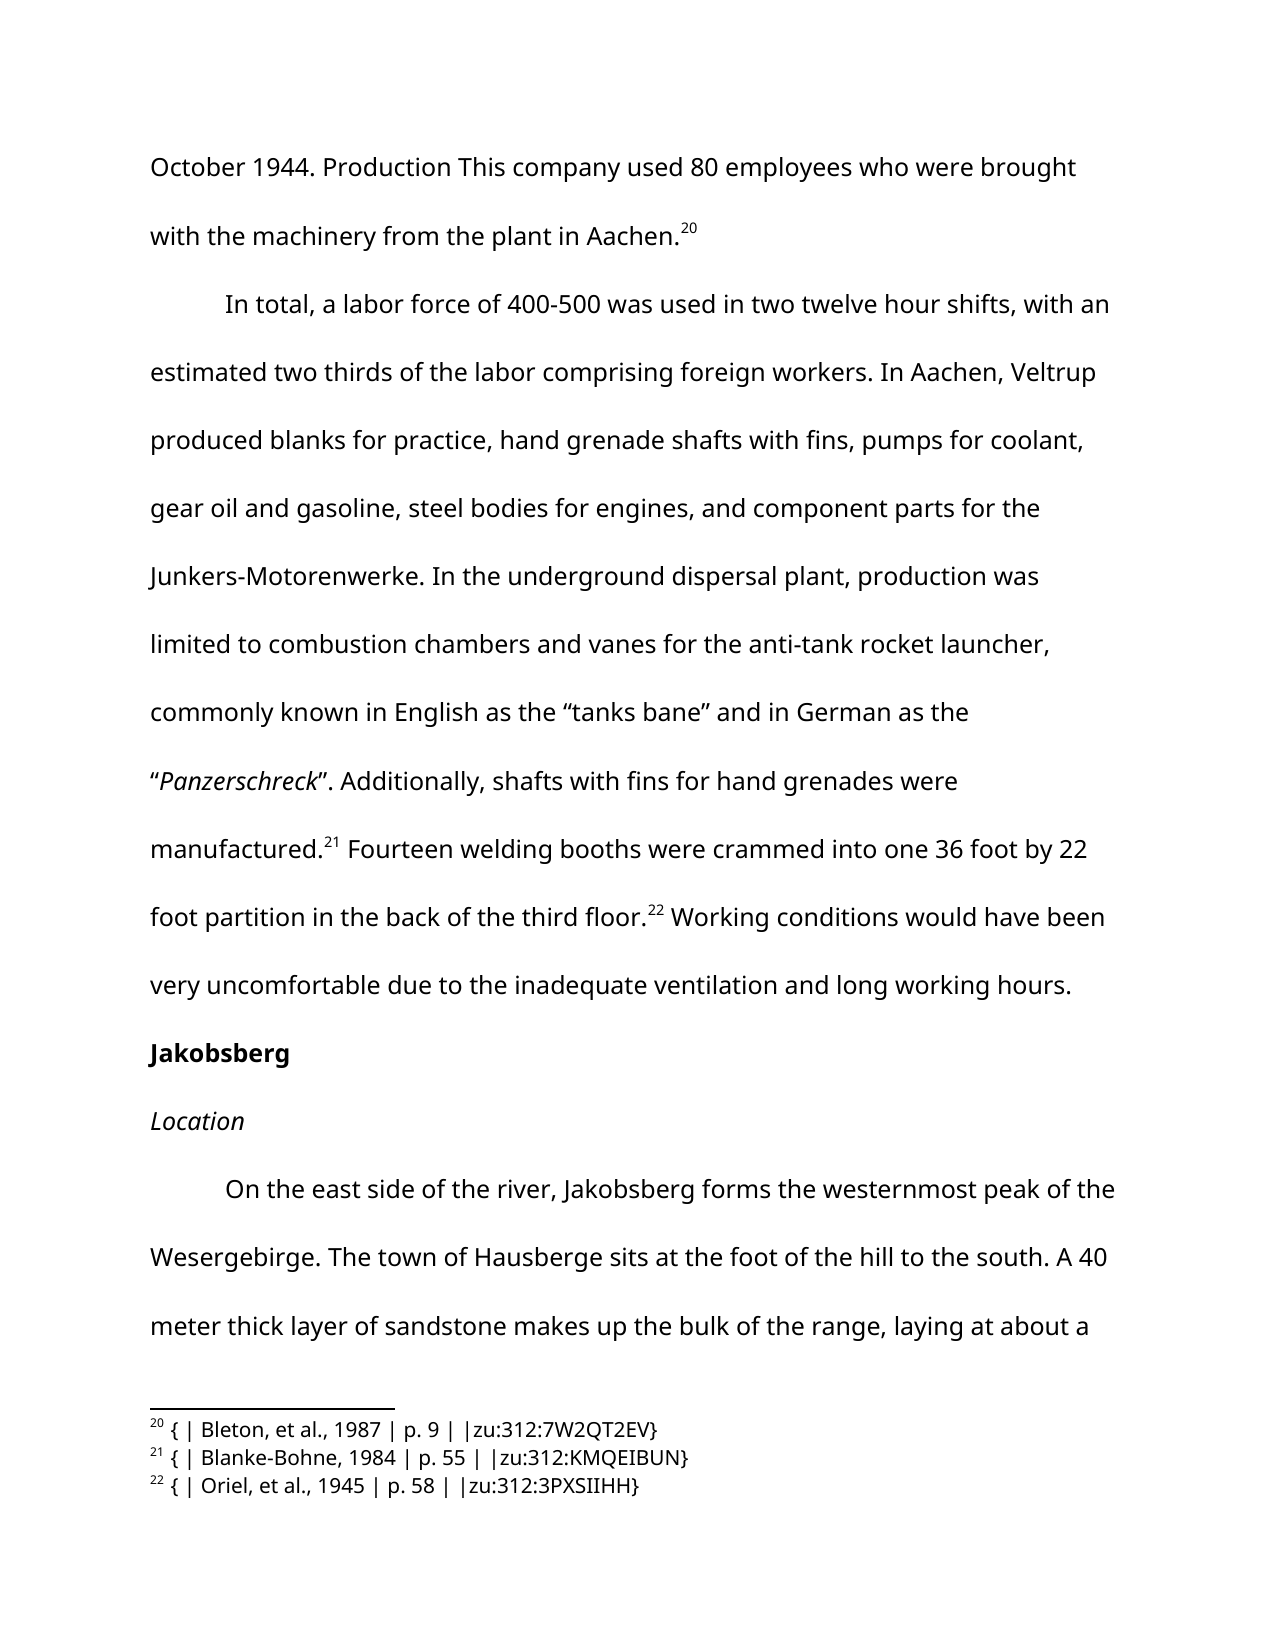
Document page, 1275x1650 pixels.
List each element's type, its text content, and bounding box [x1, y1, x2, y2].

text { | Bleton, et al., 1987 | p. 9 | |zu:312:7W2QT2EV} [150, 1415, 1125, 1443]
text October 1944. Production This company used 80 employees who were brought with the machinery from the plant in Aachen. [150, 150, 1125, 252]
text { | Blanke-Bohne, 1984 | p. 55 | |zu:312:KMQEIBUN} [150, 1443, 1125, 1472]
text In total, a labor force of 400-500 was used in two twelve hour shifts, with an estimated two thirds of the labor comprising foreign workers. In Aachen, Veltrup produced blanks for practice, hand grenade shafts with fins, pumps for coolant, gear oil and gasoline, steel bodies for engines, and component parts for the Junkers-Motorenwerke. In the underground dispersal plant, production was limited to combustion chambers and vanes for the anti-tank rocket launcher, commonly known in English as the “tanks bane” and in German as the “Panzerschreck”. Additionally, shafts with fins for hand grenades were manufactured. Fourteen welding booths were crammed into one 36 foot by 22 foot partition in the back of the third floor. Working conditions would have been very uncomfortable due to the inadequate ventilation and long working hours. [150, 286, 1125, 1002]
text Jakobsberg [150, 1036, 1125, 1070]
text On the east side of the river, Jakobsberg forms the westernmost peak of the Wesergebirge. The town of Hausberge sits at the foot of the hill to the south. A 40 meter thick layer of sandstone makes up the bulk of the range, laying at about a [150, 1172, 1125, 1342]
text { | Oriel, et al., 1945 | p. 58 | |zu:312:3PXSIIHH} [150, 1472, 1125, 1500]
text Location [150, 1104, 1125, 1138]
